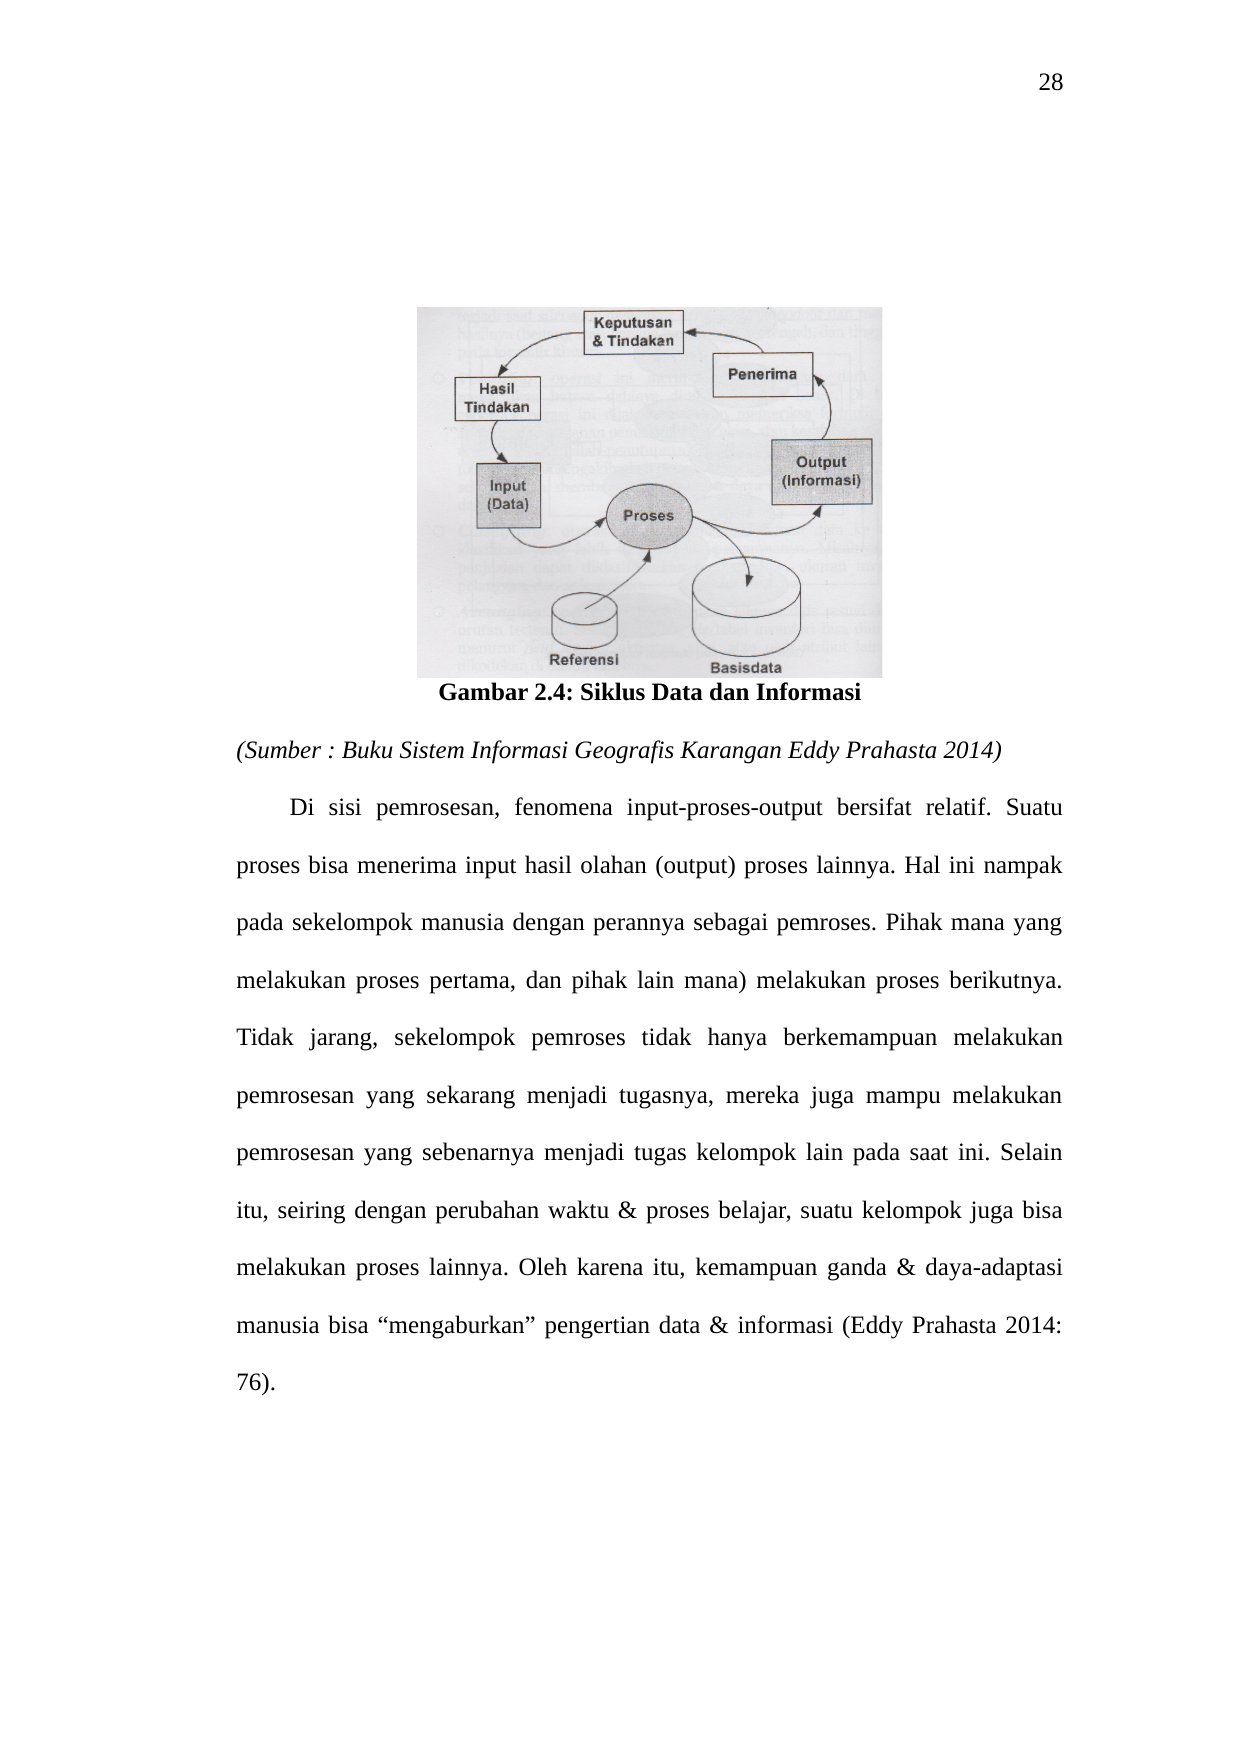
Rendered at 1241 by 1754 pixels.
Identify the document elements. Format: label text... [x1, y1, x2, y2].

text Gambar 2.4: Siklus Data dan Informasi [417, 678, 882, 706]
text (Sumber : Buku Sistem Informasi Geografis Karangan Eddy Prahasta 2014) [236, 295, 1063, 764]
text Di sisi pemrosesan, fenomena input-proses-output bersifat relatif. Suatu proses bisa menerima input hasil olahan (output) proses lainnya. Hal ini nampak pada sekelompok manusia dengan perannya sebagai pemroses. Pihak mana yang melakukan proses pertama, dan pihak lain mana) melakukan proses berikutnya. Tidak jarang, sekelompok pemroses tidak hanya berkemampuan melakukan pemrosesan yang sekarang menjadi tugasnya, mereka juga mampu melakukan pemrosesan yang sebenarnya menjadi tugas kelompok lain pada saat ini. Selain itu, seiring dengan perubahan waktu & proses belajar, suatu kelompok juga bisa melakukan proses lainnya. Oleh karena itu, kemampuan ganda & daya-adaptasi manusia bisa “mengaburkan” pengertian data & informasi (Eddy Prahasta 2014: 76). [236, 792, 1063, 1396]
picture [417, 307, 883, 678]
